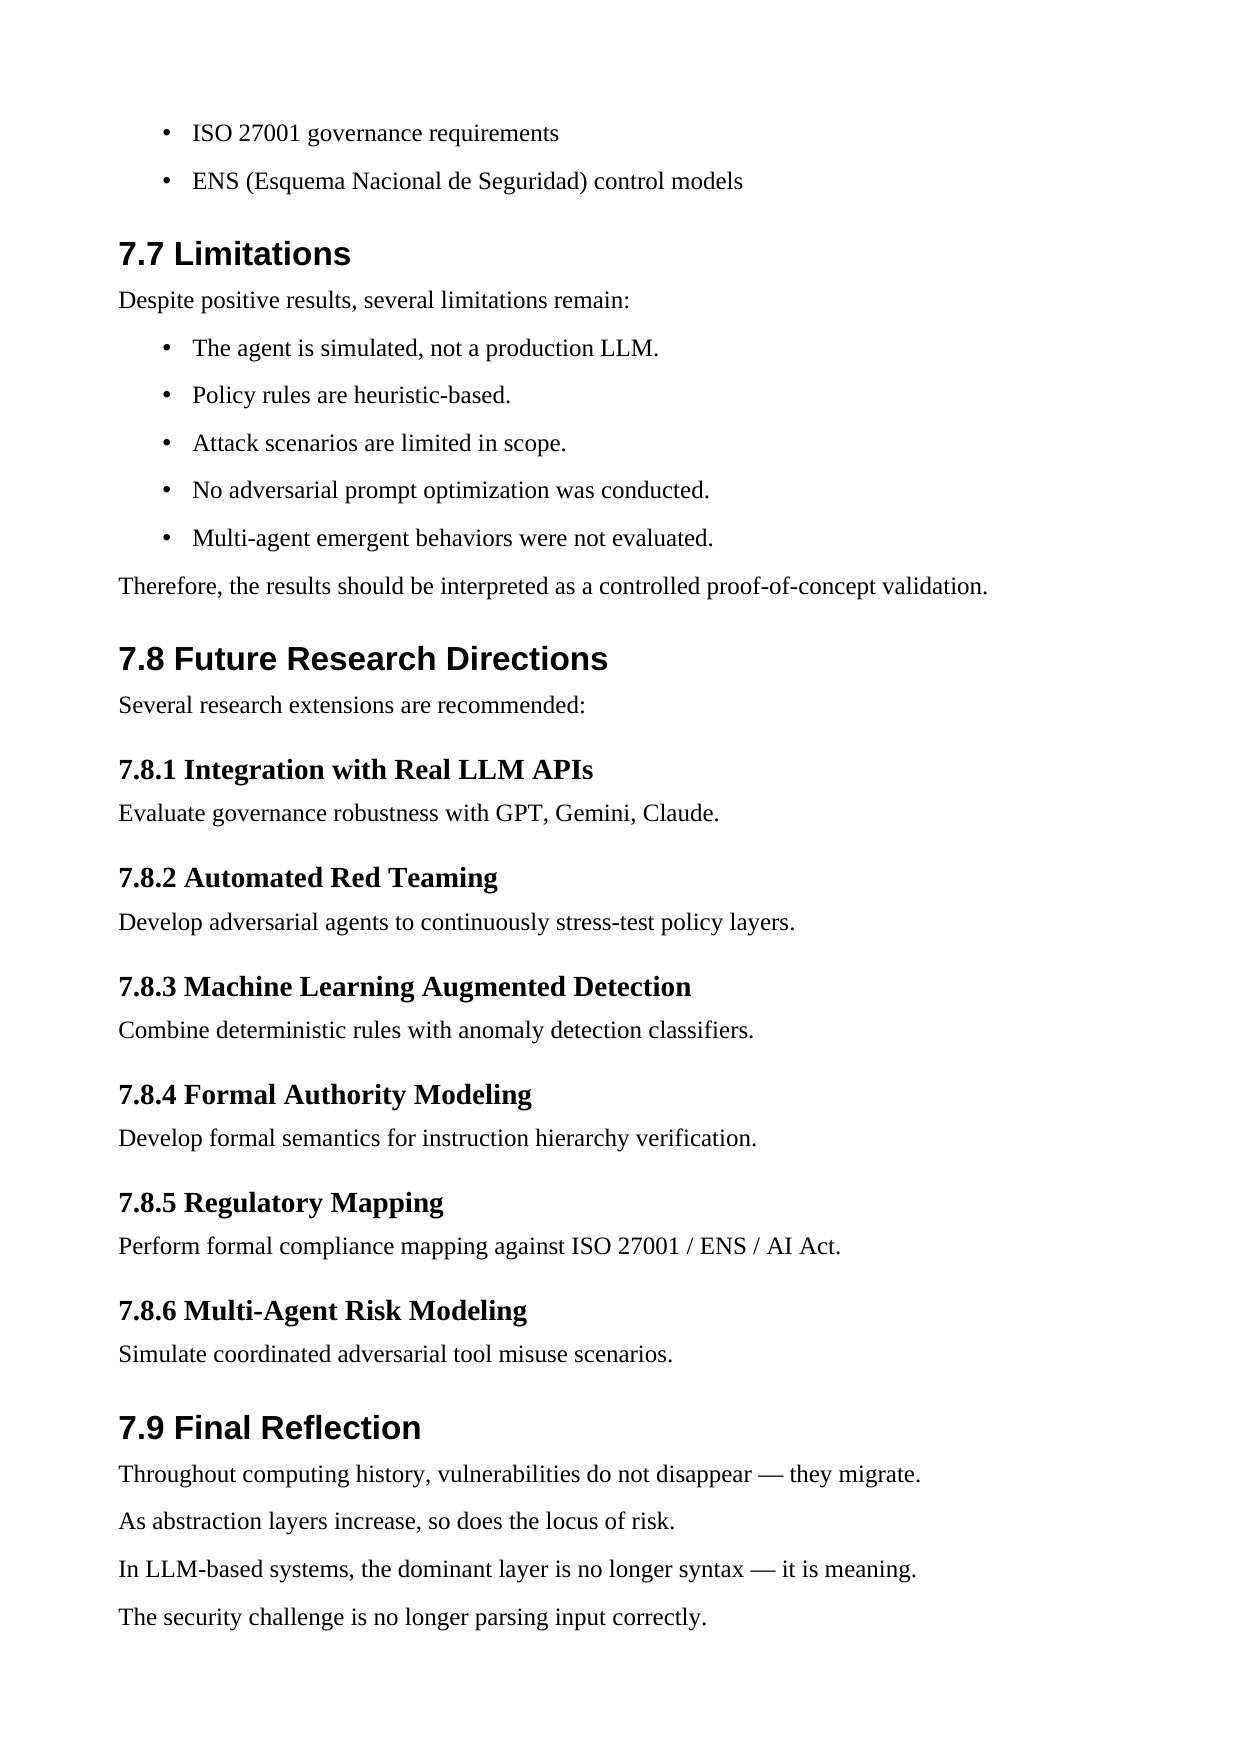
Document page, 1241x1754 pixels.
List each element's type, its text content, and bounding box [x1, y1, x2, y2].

text Therefore, the results should be interpreted as a controlled proof-of-concept validation. [118, 571, 1122, 599]
subtitle 7.8.5 Regulatory Mapping [118, 1185, 1122, 1219]
list No adversarial prompt optimization was conducted. [162, 476, 1122, 504]
list Multi-agent emergent behaviors were not evaluated. [162, 523, 1122, 552]
subtitle 7.8.2 Automated Red Teaming [118, 861, 1122, 894]
list Policy rules are heuristic-based. [162, 380, 1122, 409]
subtitle 7.8.1 Integration with Real LLM APIs [118, 752, 1122, 786]
text In LLM-based systems, the dominant layer is no longer syntax — it is meaning. [118, 1554, 1122, 1583]
text Combine deterministic rules with anomaly detection classifiers. [118, 1015, 1122, 1043]
list ENS (Esquema Nacional de Seguridad) control models [162, 166, 1122, 194]
text Develop adversarial agents to continuously stress-test policy layers. [118, 907, 1122, 935]
text Perform formal compliance mapping against ISO 27001 / ENS / AI Act. [118, 1231, 1122, 1260]
subtitle 7.9 Final Reflection [118, 1408, 1122, 1446]
text Simulate coordinated adversarial tool misuse scenarios. [118, 1339, 1122, 1368]
text Several research extensions are recommended: [118, 690, 1122, 719]
text Develop formal semantics for instruction hierarchy verification. [118, 1123, 1122, 1152]
subtitle 7.8.6 Multi-Agent Risk Modeling [118, 1293, 1122, 1327]
text Evaluate governance robustness with GPT, Gemini, Claude. [118, 798, 1122, 827]
text The security challenge is no longer parsing input correctly. [118, 1602, 1122, 1630]
subtitle 7.7 Limitations [118, 234, 1122, 273]
text Throughout computing history, vulnerabilities do not disappear — they migrate. [118, 1459, 1122, 1488]
subtitle 7.8.3 Machine Learning Augmented Detection [118, 969, 1122, 1002]
list The agent is simulated, not a production LLM. [162, 333, 1122, 361]
subtitle 7.8 Future Research Directions [118, 639, 1122, 678]
subtitle 7.8.4 Formal Authority Modeling [118, 1077, 1122, 1111]
list Attack scenarios are limited in scope. [162, 428, 1122, 457]
text Despite positive results, several limitations remain: [118, 285, 1122, 314]
text As abstraction layers increase, so does the locus of risk. [118, 1506, 1122, 1535]
list ISO 27001 governance requirements [162, 118, 1122, 147]
